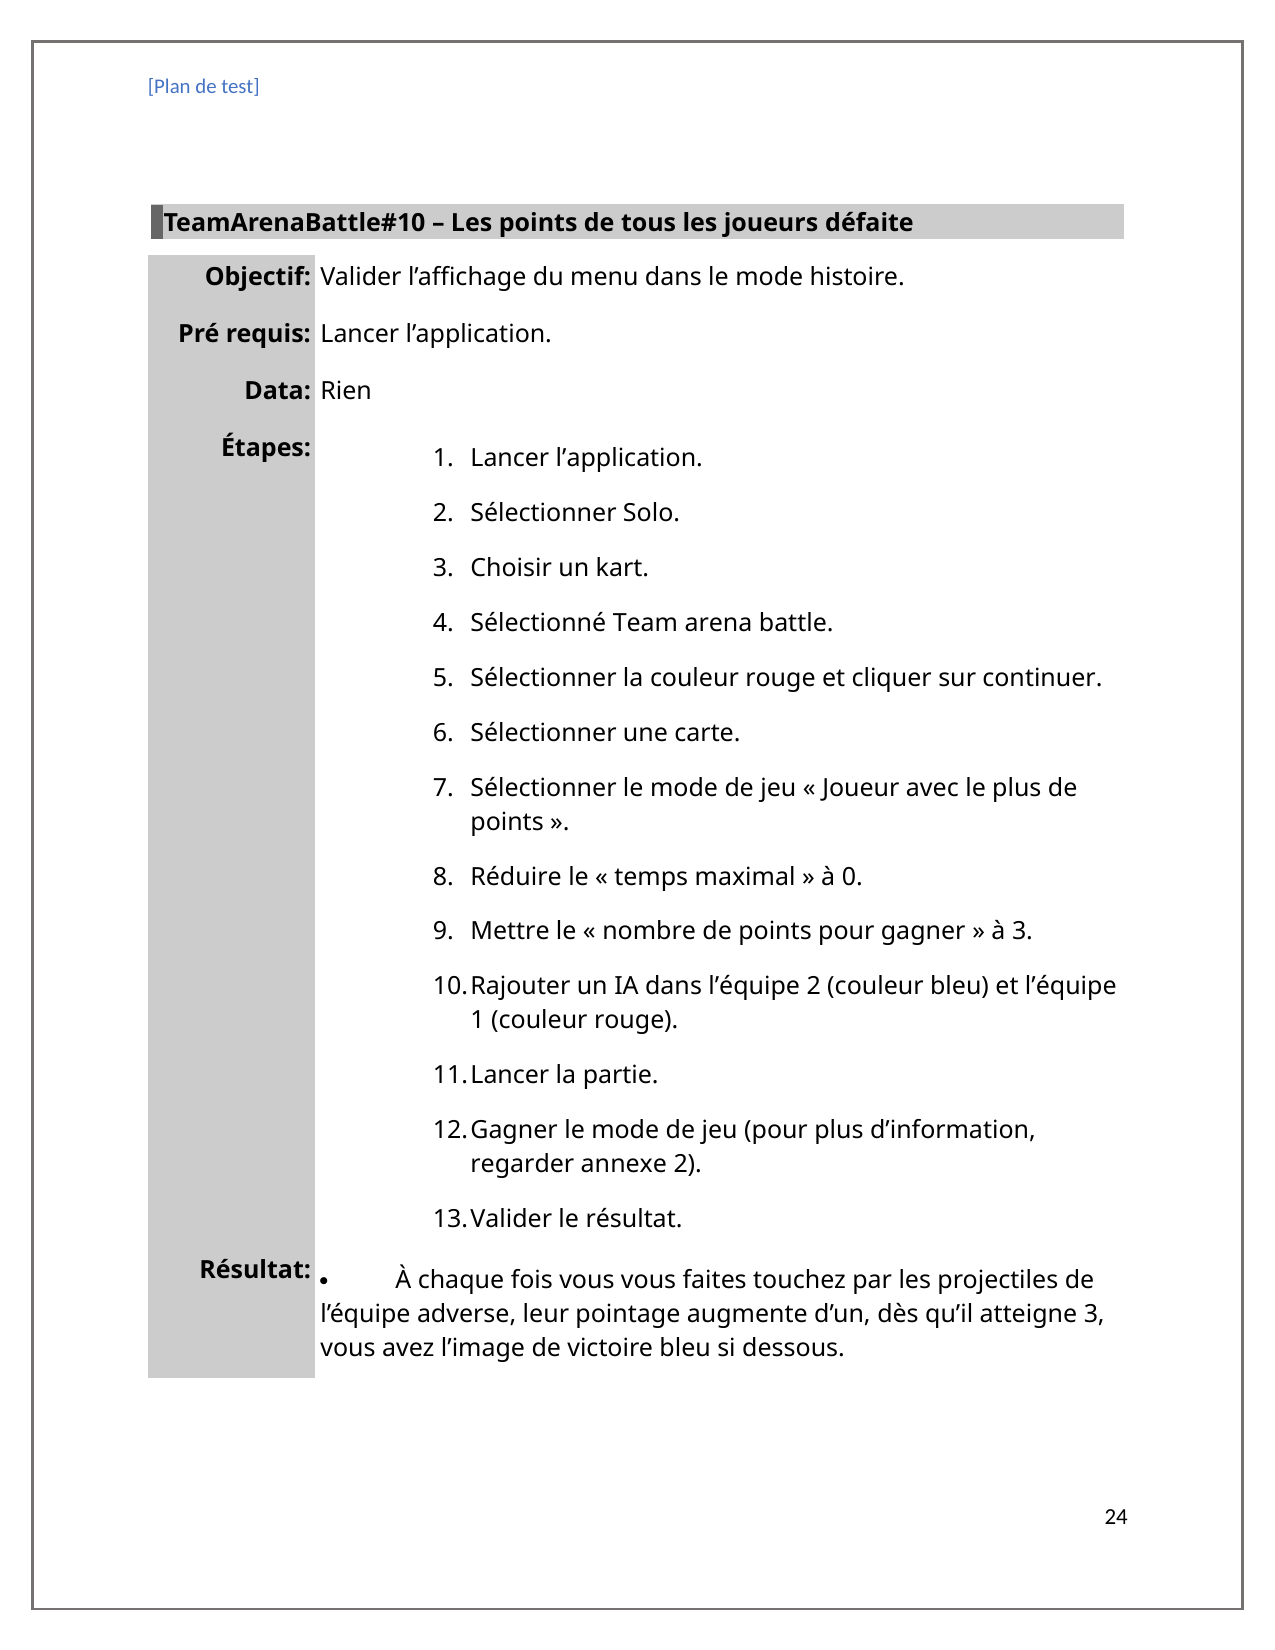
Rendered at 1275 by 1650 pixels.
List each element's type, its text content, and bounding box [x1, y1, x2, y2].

subtitle TeamArenaBattle#10 – Les points de tous les joueurs défaite [151, 204, 1124, 239]
table_cell Résultat: [148, 1248, 315, 1378]
table_cell Lancer l’application. Sélectionner Solo. Choisir un kart. Sélectionné Team arena battle. Sélectionner la couleur rouge et cliquer sur continuer. Sélectionner une carte. Sélectionner le mode de jeu « Joueur avec le plus de points ». Réduire le « temps maximal » à 0. Mettre le « nombre de points pour gagner » à 3. Rajouter un IA dans l’équipe 2 (couleur bleu) et l’équipe 1 (couleur rouge). Lancer la partie. Gagner le mode de jeu (pour plus d’information, regarder annexe 2). Valider le résultat. [315, 426, 1127, 1248]
table_header Valider l’affichage du menu dans le mode histoire. [315, 255, 1127, 312]
table_cell Data: [148, 369, 315, 426]
table_cell Pré requis: [148, 312, 315, 369]
table_cell Rien [315, 369, 1127, 426]
table_cell Lancer l’application. [315, 312, 1127, 369]
table_cell À chaque fois vous vous faites touchez par les projectiles de l’équipe adverse, leur pointage augmente d’un, dès qu’il atteigne 3, vous avez l’image de victoire bleu si dessous. [315, 1248, 1127, 1378]
table_cell Étapes: [148, 426, 315, 1248]
table_header Objectif: [148, 255, 315, 312]
